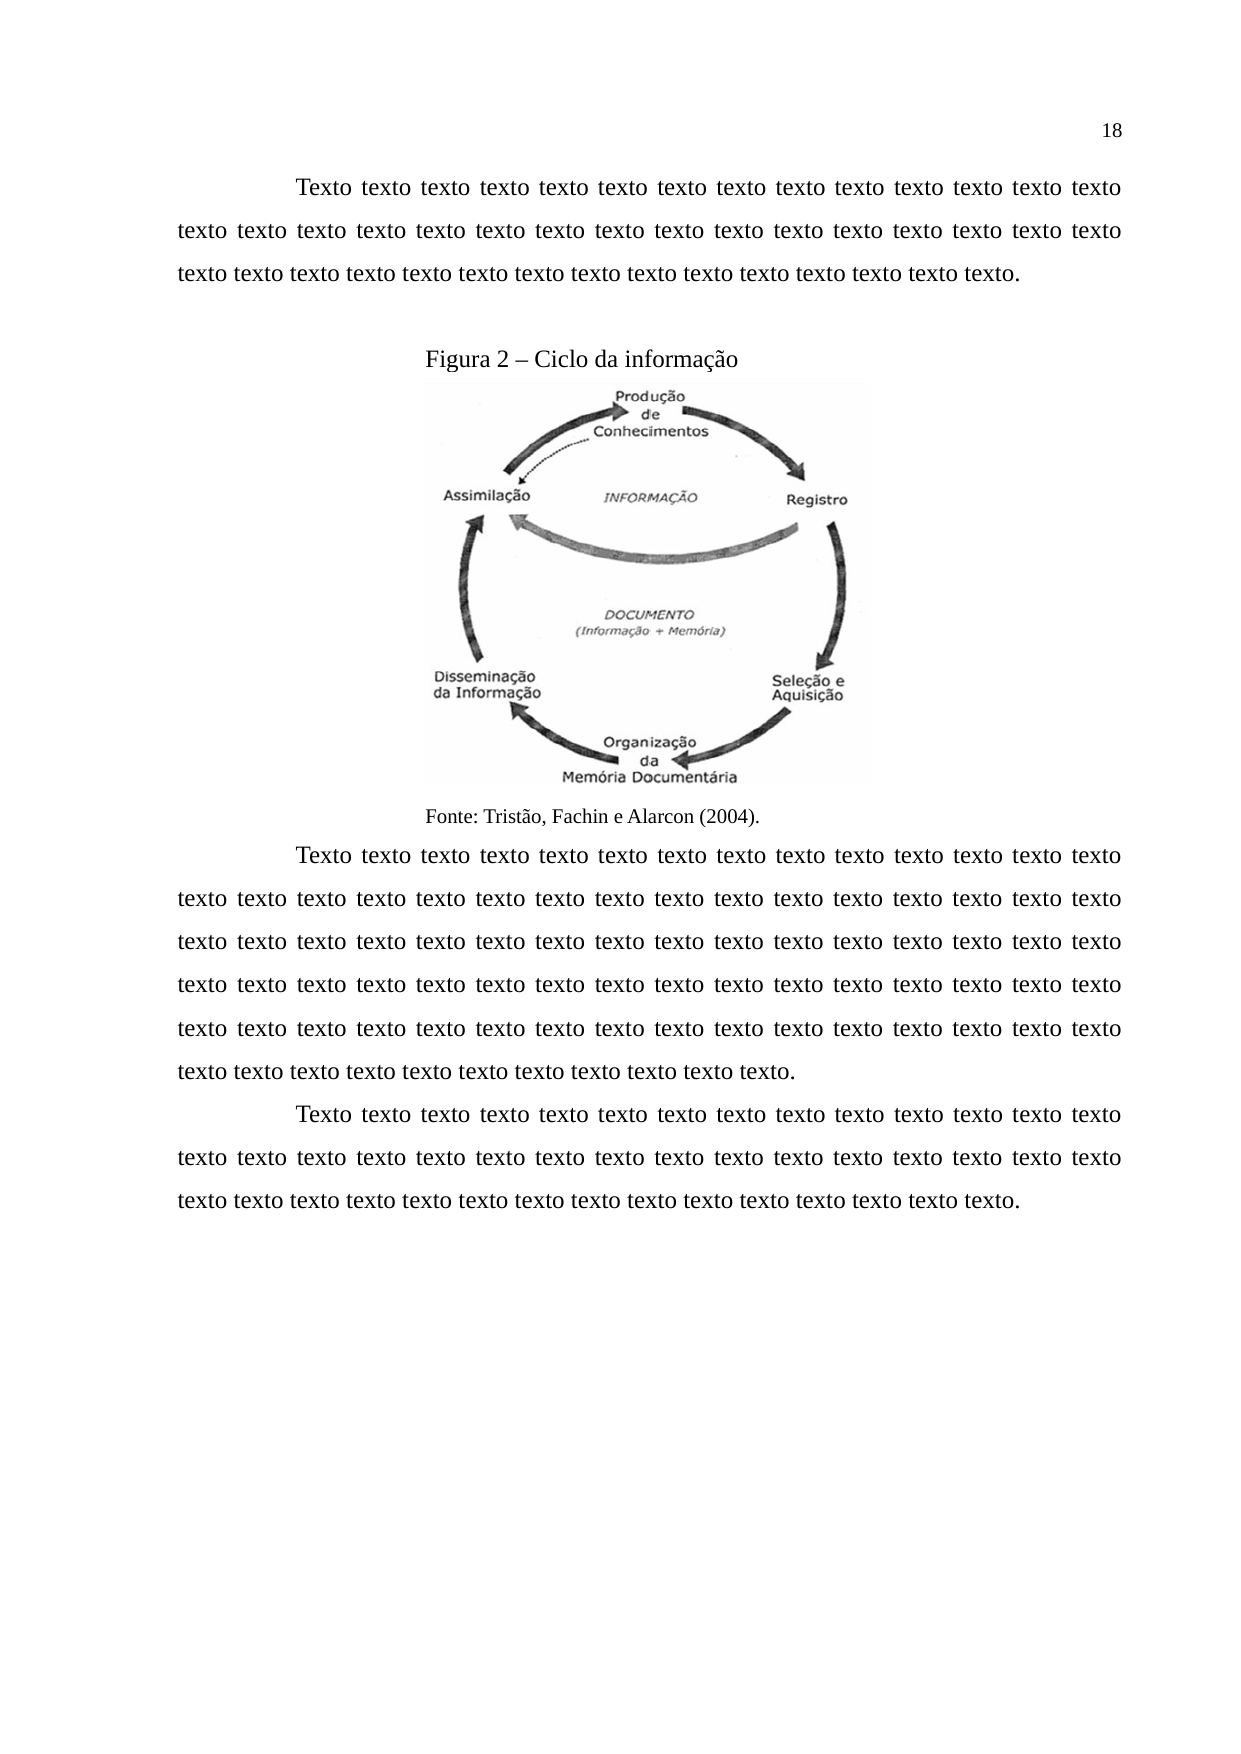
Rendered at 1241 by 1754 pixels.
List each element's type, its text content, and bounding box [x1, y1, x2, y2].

text Texto texto texto texto texto texto texto texto texto texto texto texto texto texto texto texto texto texto texto texto texto texto texto texto texto texto texto texto texto texto texto texto texto texto texto texto texto texto texto texto texto texto texto texto texto texto texto texto texto texto texto texto texto texto texto texto texto texto texto texto texto texto texto texto texto texto texto texto texto texto texto texto texto texto texto texto texto texto texto texto texto texto texto texto texto texto texto texto texto. [177, 840, 1122, 1084]
text Texto texto texto texto texto texto texto texto texto texto texto texto texto texto texto texto texto texto texto texto texto texto texto texto texto texto texto texto texto texto texto texto texto texto texto texto texto texto texto texto texto texto texto texto texto. [177, 172, 1122, 287]
text Fonte: Tristão, Fachin e Alarcon (2004). [425, 804, 1122, 828]
text Texto texto texto texto texto texto texto texto texto texto texto texto texto texto texto texto texto texto texto texto texto texto texto texto texto texto texto texto texto texto texto texto texto texto texto texto texto texto texto texto texto texto texto texto texto. [177, 1099, 1122, 1214]
text Figura 2 – Ciclo da informação [425, 344, 1122, 373]
